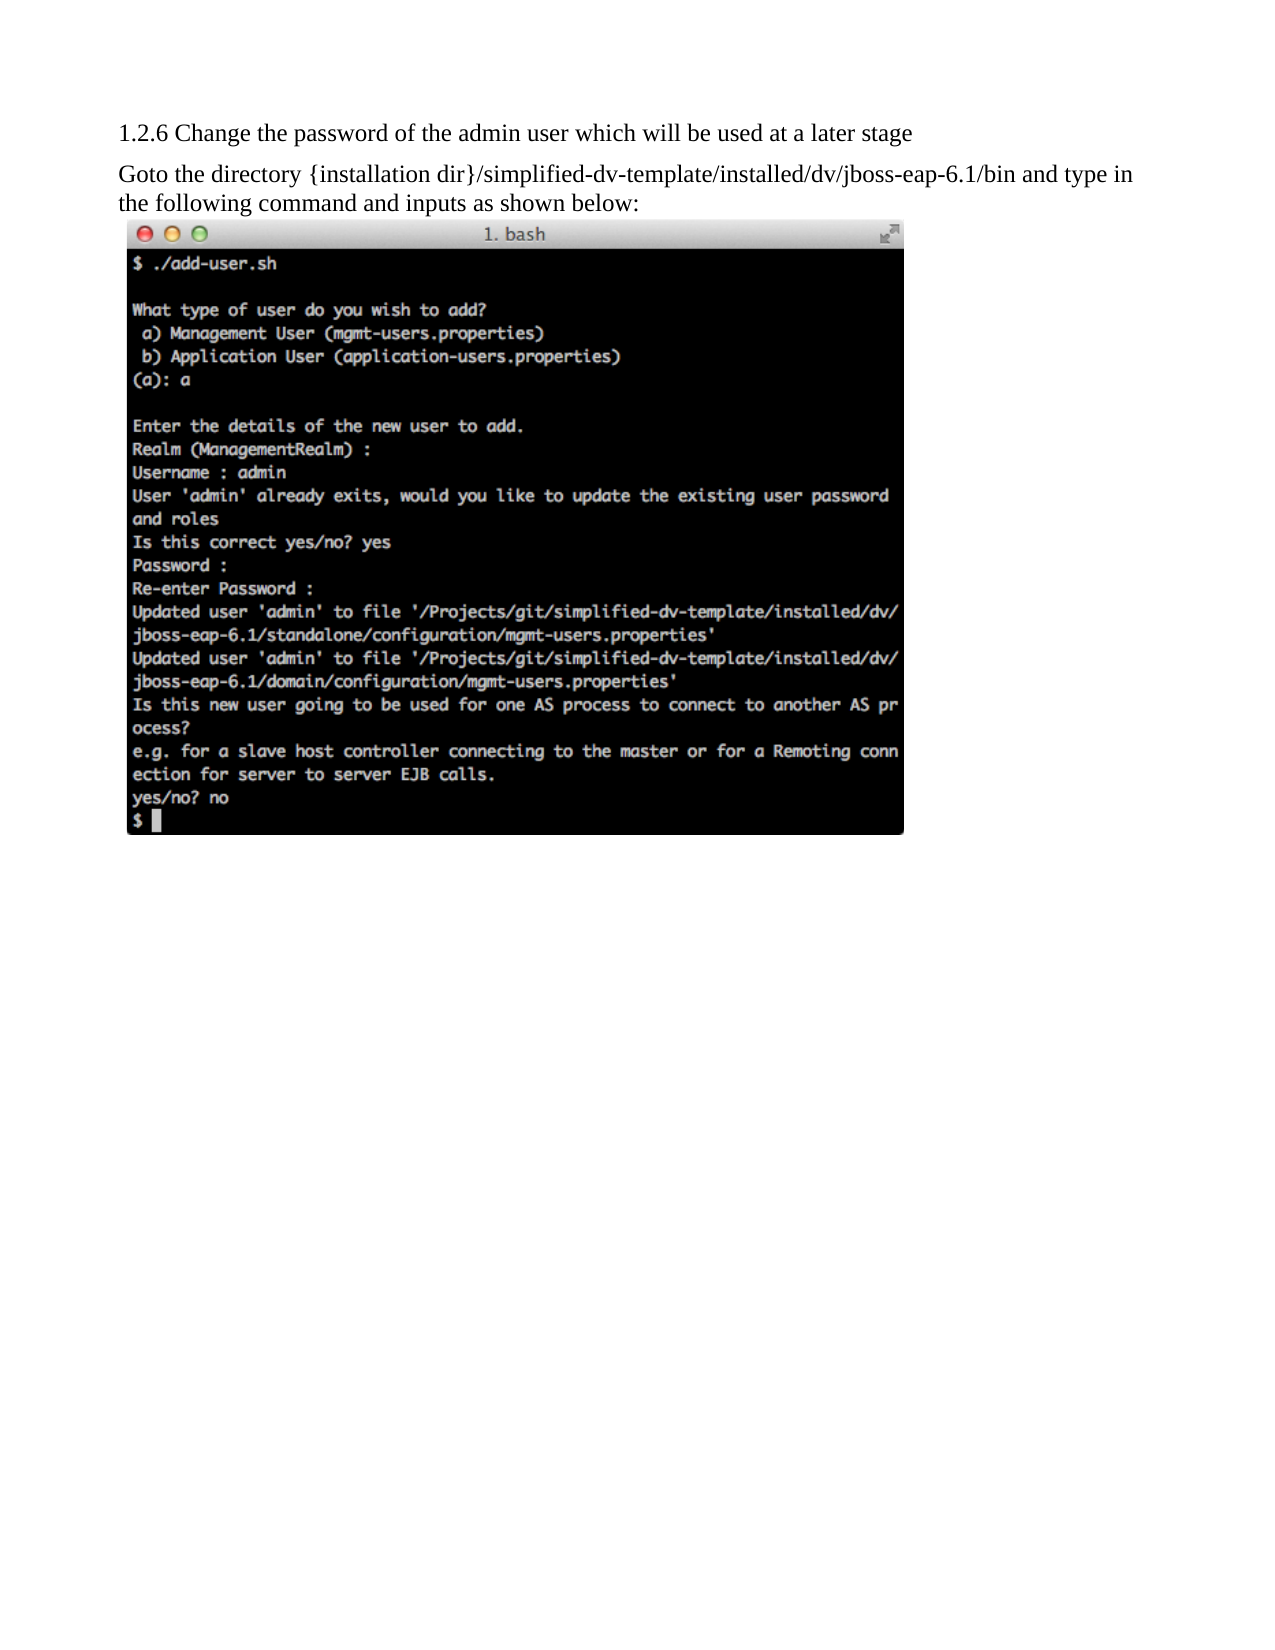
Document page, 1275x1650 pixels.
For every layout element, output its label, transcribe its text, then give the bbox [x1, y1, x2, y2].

text 1.2.6 Change the password of the admin user which will be used at a later stage [118, 118, 1157, 147]
picture [126, 219, 904, 835]
text Goto the directory {installation dir}/simplified-dv-template/installed/dv/jboss-eap-6.1/bin and type in the following command and inputs as shown below: [118, 159, 1157, 217]
